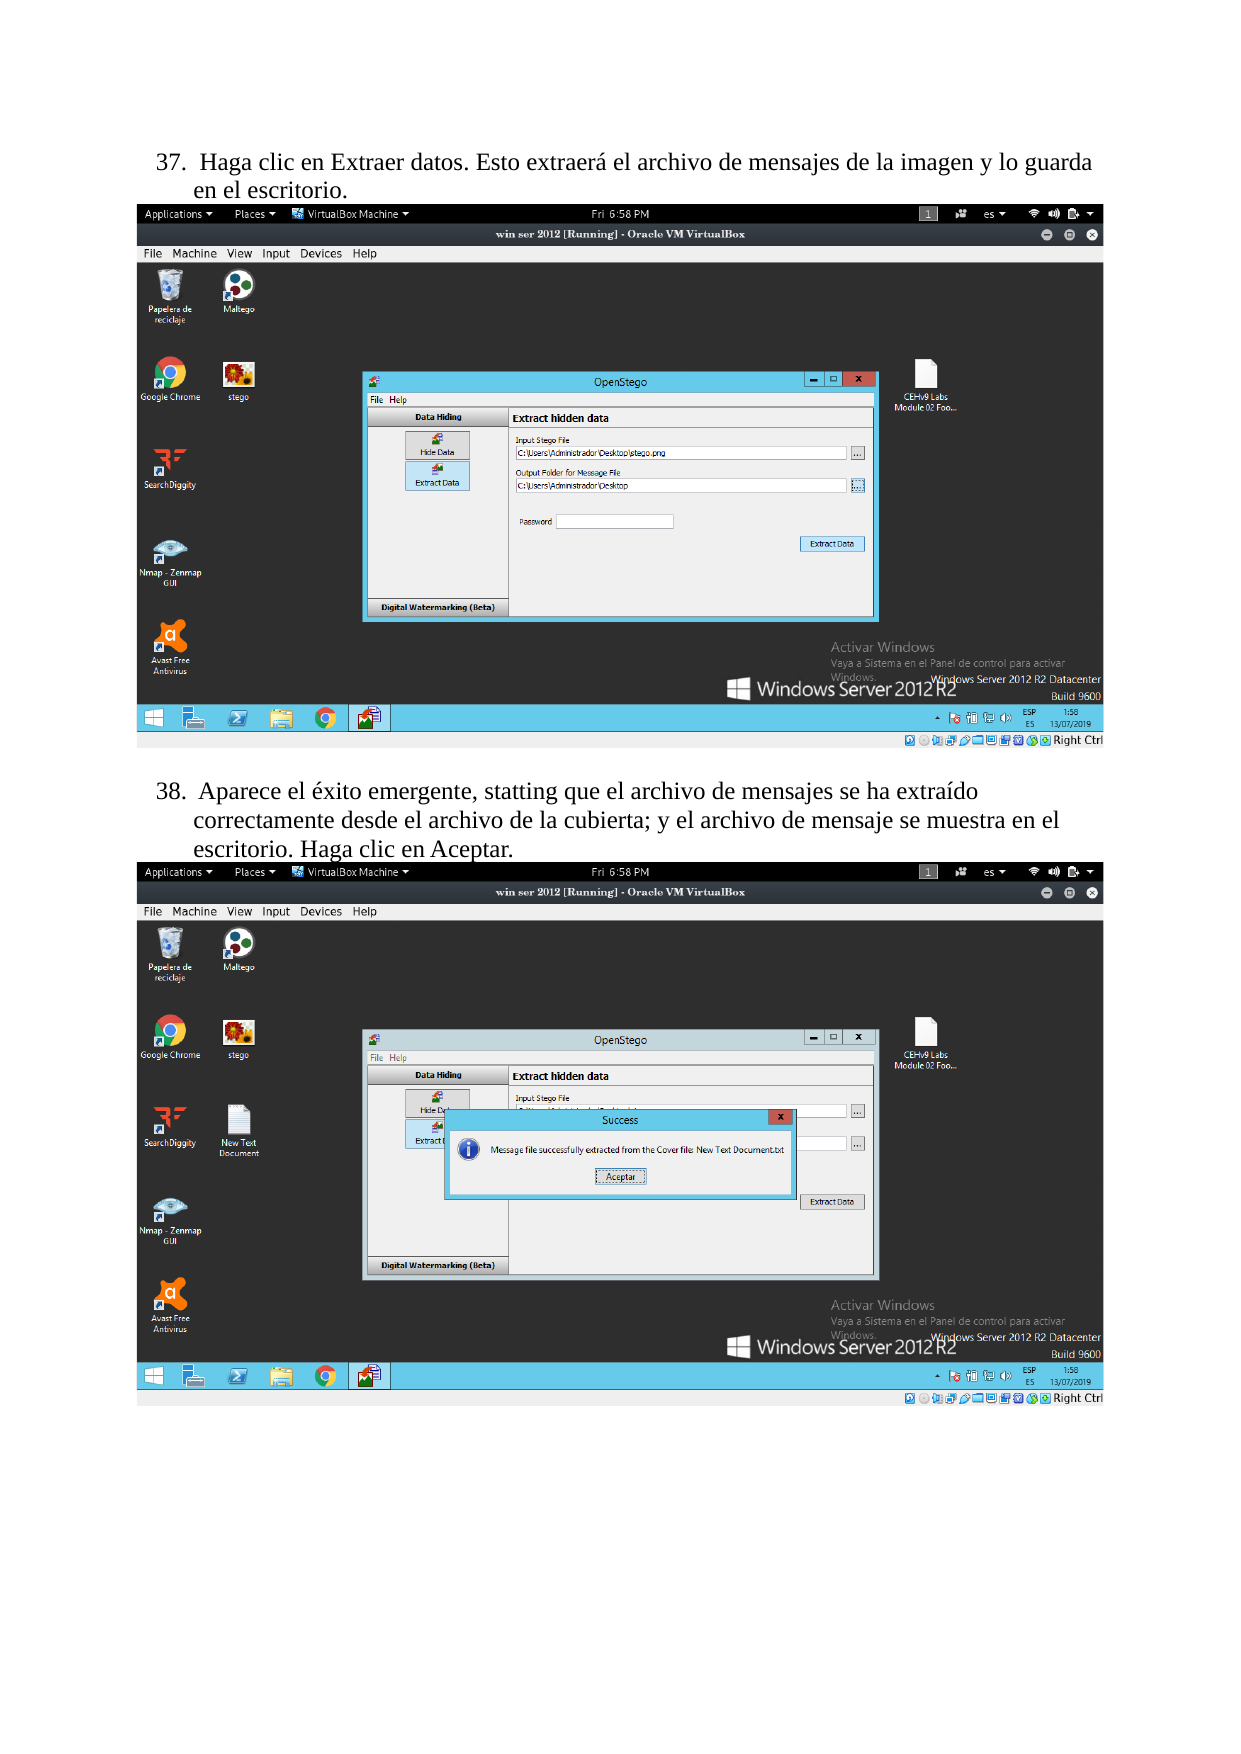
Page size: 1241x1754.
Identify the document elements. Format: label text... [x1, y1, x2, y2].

picture [136, 862, 1104, 1406]
list Aparece el éxito emergente, statting que el archivo de mensajes se ha extraído correctamente desde el archivo de la cubierta; y el archivo de mensaje se muestra en el escritorio. Haga clic en Aceptar. [156, 776, 1122, 863]
list Haga clic en Extraer datos. Esto extraerá el archivo de mensajes de la imagen y lo guarda en el escritorio. [156, 147, 1122, 204]
picture [136, 204, 1104, 748]
